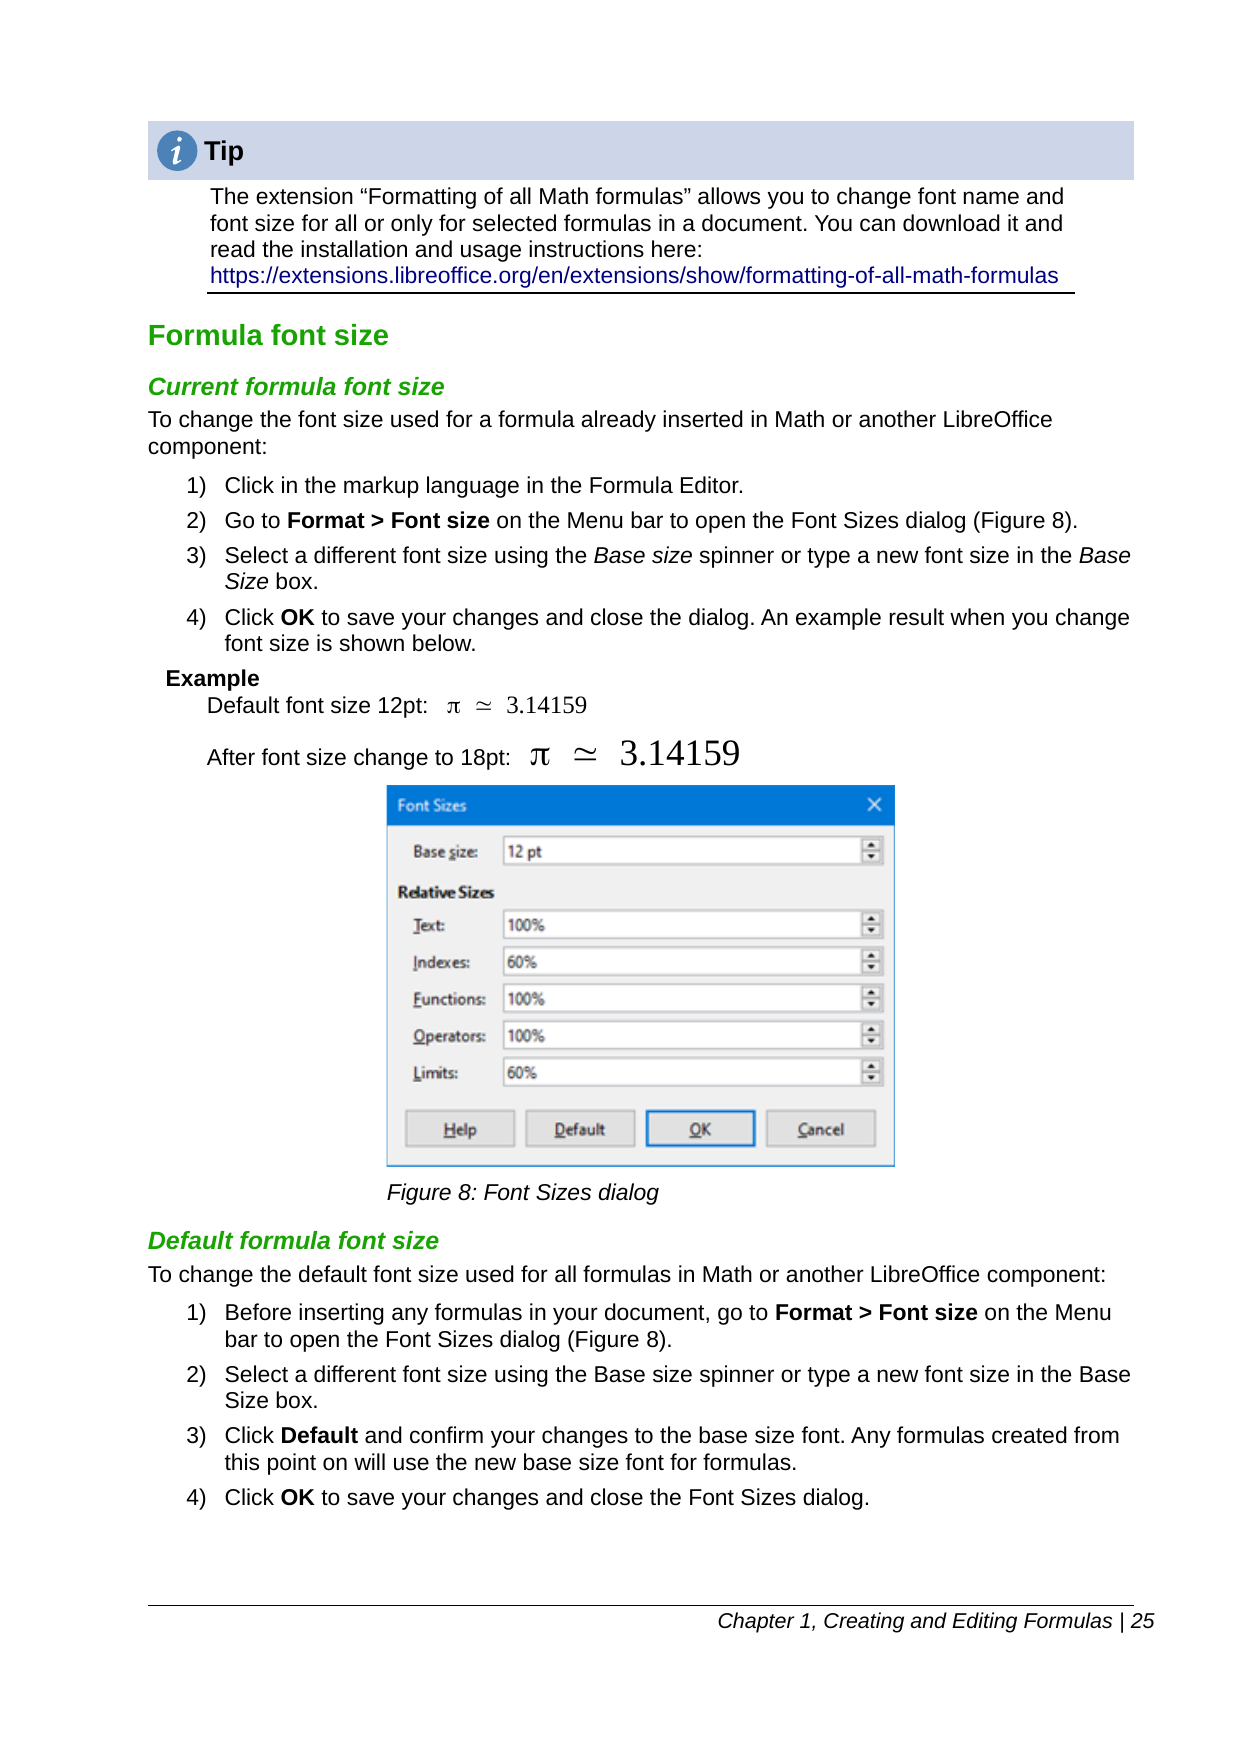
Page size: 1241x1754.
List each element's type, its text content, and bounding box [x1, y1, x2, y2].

subtitle Tip [148, 121, 1134, 180]
subtitle Formula font size [148, 317, 1134, 351]
text After font size change to 18pt: [207, 732, 1134, 773]
list Click in the markup language in the Formula Editor. [207, 472, 1134, 498]
picture [386, 785, 895, 1167]
subtitle Default formula font size [148, 1226, 1134, 1254]
list Click OK to save your changes and close the Font Sizes dialog. [207, 1484, 1134, 1510]
list Select a different font size using the Base size spinner or type a new font size in the Base Size box. [207, 1361, 1134, 1414]
text To change the default font size used for all formulas in Math or another LibreOffice component: [148, 1261, 1134, 1287]
list Select a different font size using the Base size spinner or type a new font size in the Base Size box. [207, 542, 1134, 595]
text Figure 8: Font Sizes dialog [387, 1179, 895, 1205]
list Click OK to save your changes and close the dialog. An example result when you change font size is shown below. [207, 603, 1134, 656]
list Before inserting any formulas in your document, go to Format > Font size on the Menu bar to open the Font Sizes dialog (Figure 8). [207, 1299, 1134, 1352]
text The extension “Formatting of all Math formulas” allows you to change font name and font size for all or only for selected formulas in a document. You can download it and read the installation and usage instructions here: https://extensions.libreoffice.org/en/extensions/show/formatting-of-all-math-formulas [207, 180, 1075, 292]
subtitle Current formula font size [148, 372, 1134, 400]
list Go to Format > Font size on the Menu bar to open the Font Sizes dialog (Figure 8). [207, 507, 1134, 533]
text Default font size 12pt: [207, 691, 1134, 719]
text To change the font size used for a formula already inserted in Math or another LibreOffice component: [148, 406, 1134, 459]
text Example [165, 665, 1134, 691]
list Click Default and confirm your changes to the base size font. Any formulas created from this point on will use the new base size font for formulas. [207, 1422, 1134, 1475]
